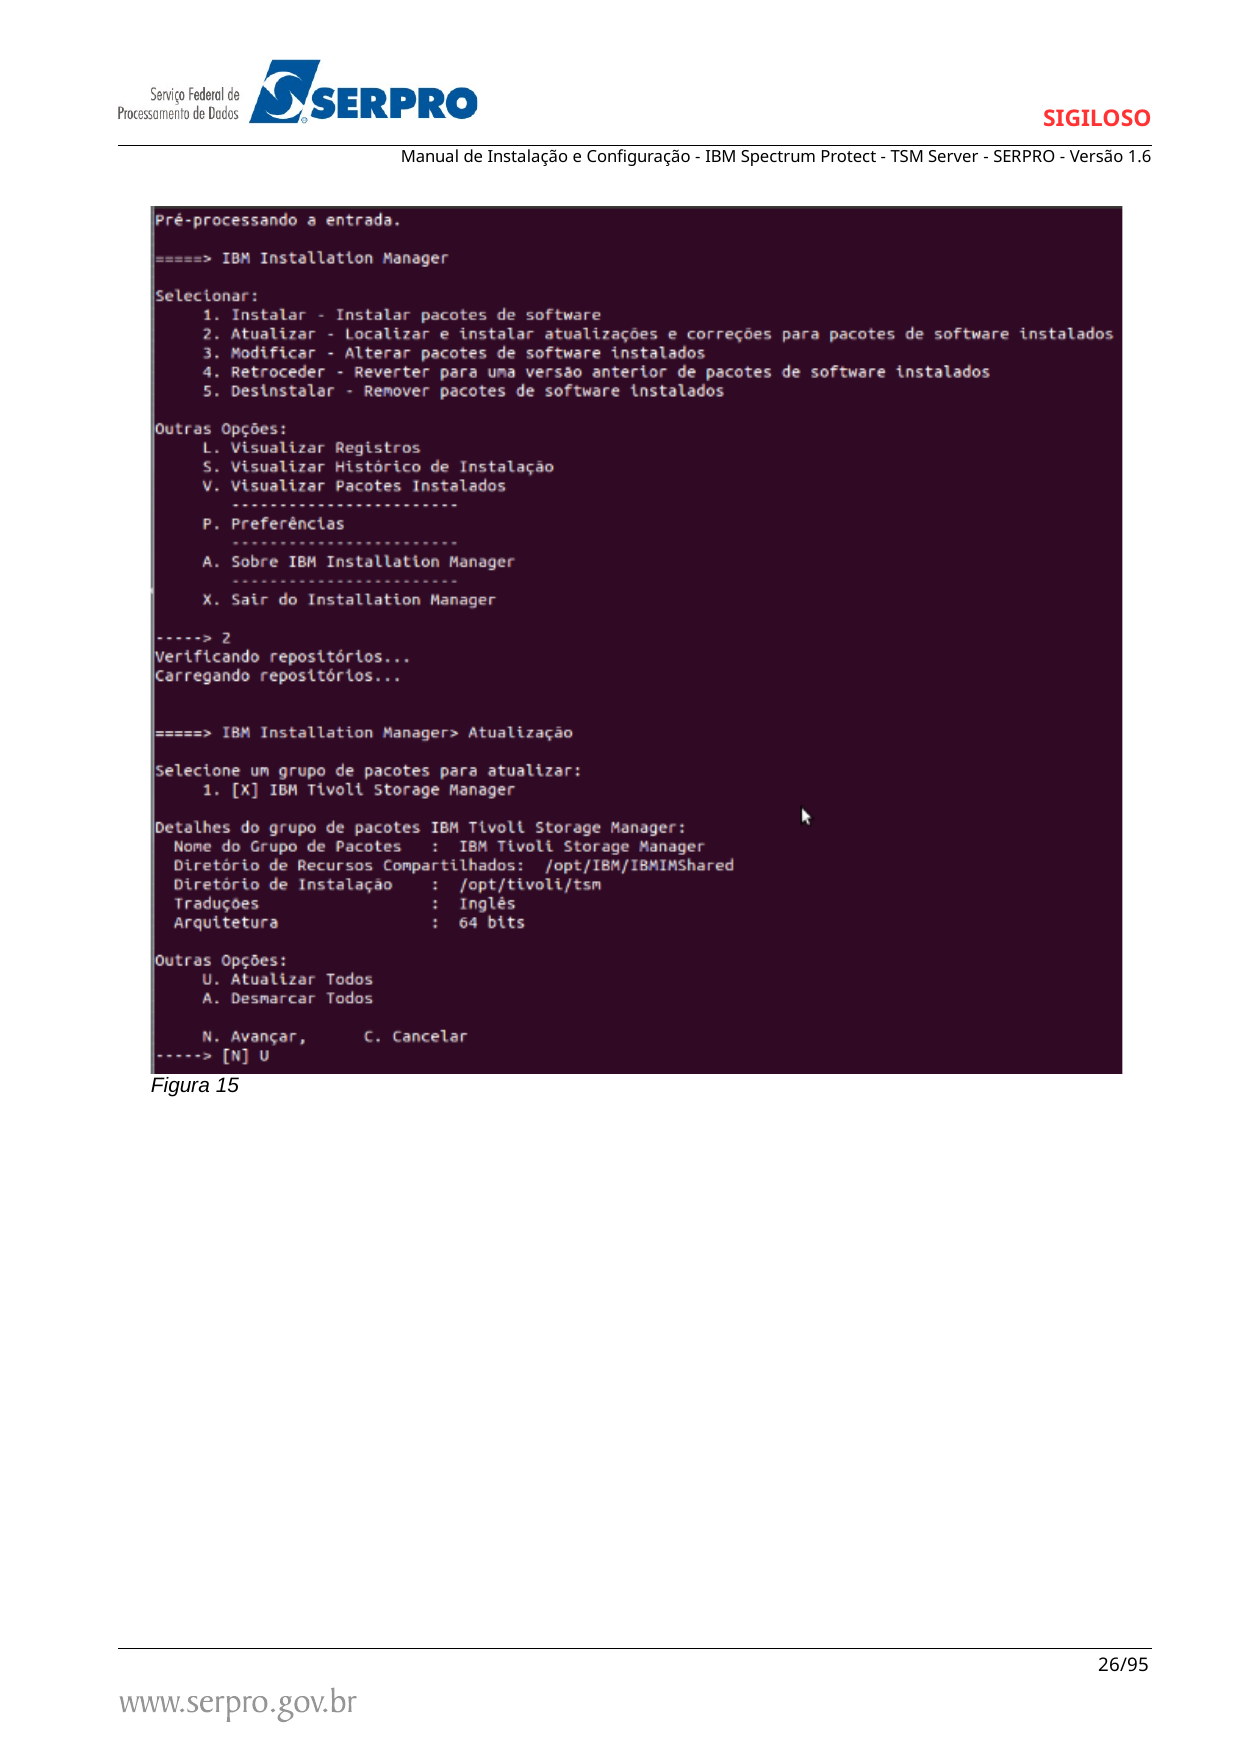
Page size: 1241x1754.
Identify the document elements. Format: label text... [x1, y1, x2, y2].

text Figura 15 [151, 1074, 1122, 1097]
picture [118, 59, 478, 124]
picture [150, 206, 1123, 1074]
